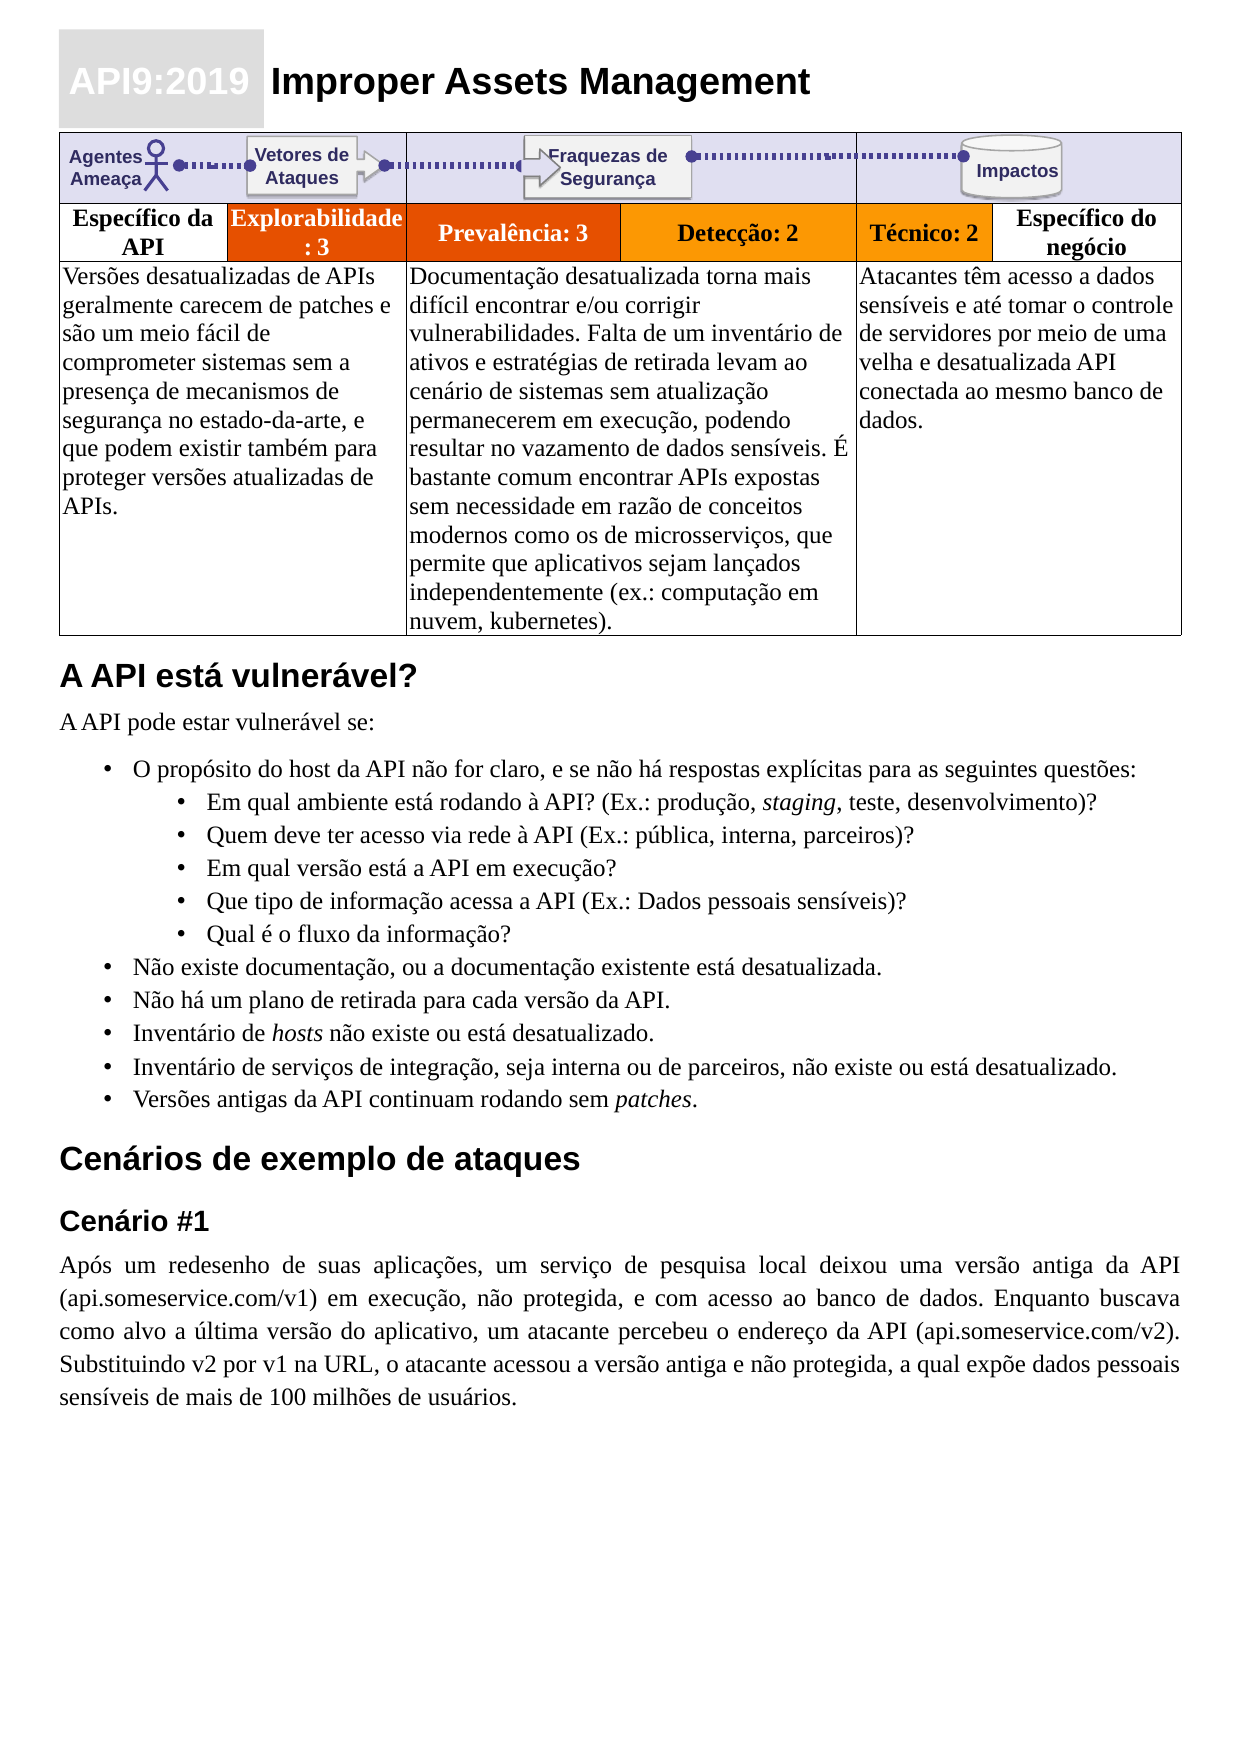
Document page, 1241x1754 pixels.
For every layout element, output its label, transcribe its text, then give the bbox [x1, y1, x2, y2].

subtitle Cenários de exemplo de ataques [59, 1138, 1181, 1177]
table_cell Explorabilidade: 3 [228, 204, 406, 261]
table_header [407, 133, 620, 203]
list Não há um plano de retirada para cada versão da API. [103, 986, 1181, 1014]
table_cell Específico da API [60, 204, 227, 261]
list Em qual ambiente está rodando à API? (Ex.: produção, staging, teste, desenvolvimento)? [177, 787, 1181, 816]
table_cell Detecção: 2 [621, 204, 856, 261]
subtitle A API está vulnerável? [59, 656, 1181, 694]
list Que tipo de informação acessa a API (Ex.: Dados pessoais sensíveis)? [177, 886, 1181, 915]
table_cell Atacantes têm acesso a dados sensíveis e até tomar o controle de servidores por meio de uma velha e desatualizada API conectada ao mesmo banco de dados. [857, 262, 1181, 635]
table_cell Específico do negócio [993, 204, 1181, 261]
list Inventário de serviços de integração, seja interna ou de parceiros, não existe ou está desatualizado. [103, 1052, 1181, 1080]
list Qual é o fluxo da informação? [177, 919, 1181, 948]
list Inventário de hosts não existe ou está desatualizado. [103, 1018, 1181, 1047]
subtitle Cenário #1 [59, 1204, 1181, 1238]
text Após um redesenho de suas aplicações, um serviço de pesquisa local deixou uma versão antiga da API (api.someservice.com/v1) em execução, não protegida, e com acesso ao banco de dados. Enquanto buscava como alvo a última versão do aplicativo, um atacante percebeu o endereço da API (api.someservice.com/v2). Substituindo v2 por v1 na URL, o atacante acessou a versão antiga e não protegida, a qual expõe dados pessoais sensíveis de mais de 100 milhões de usuários. [59, 1250, 1181, 1411]
list Em qual versão está a API em execução? [177, 853, 1181, 882]
table_cell Técnico: 2 [857, 204, 992, 261]
table_header [60, 133, 227, 203]
table_header [227, 133, 406, 203]
text A API pode estar vulnerável se: [59, 707, 1181, 736]
list Não existe documentação, ou a documentação existente está desatualizada. [103, 952, 1181, 981]
table_header [620, 133, 856, 203]
table_header [857, 133, 992, 203]
table_cell Prevalência: 3 [407, 204, 620, 261]
table_cell Versões desatualizadas de APIs geralmente carecem de patches e são um meio fácil de comprometer sistemas sem a presença de mecanismos de segurança no estado-da-arte, e que podem existir também para proteger versões atualizadas de APIs. [60, 262, 406, 635]
list Quem deve ter acesso via rede à API (Ex.: pública, interna, parceiros)? [177, 820, 1181, 849]
list Versões antigas da API continuam rodando sem patches. [103, 1084, 1181, 1113]
list O propósito do host da API não for claro, e se não há respostas explícitas para as seguintes questões: [103, 754, 1181, 783]
table_cell Documentação desatualizada torna mais difícil encontrar e/ou corrigir vulnerabilidades. Falta de um inventário de ativos e estratégias de retirada levam ao cenário de sistemas sem atualização permanecerem em execução, podendo resultar no vazamento de dados sensíveis. É bastante comum encontrar APIs expostas sem necessidade em razão de conceitos modernos como os de microsserviços, que permite que aplicativos sejam lançados independentemente (ex.: computação em nuvem, kubernetes). [407, 262, 856, 635]
table_header [992, 133, 1181, 203]
